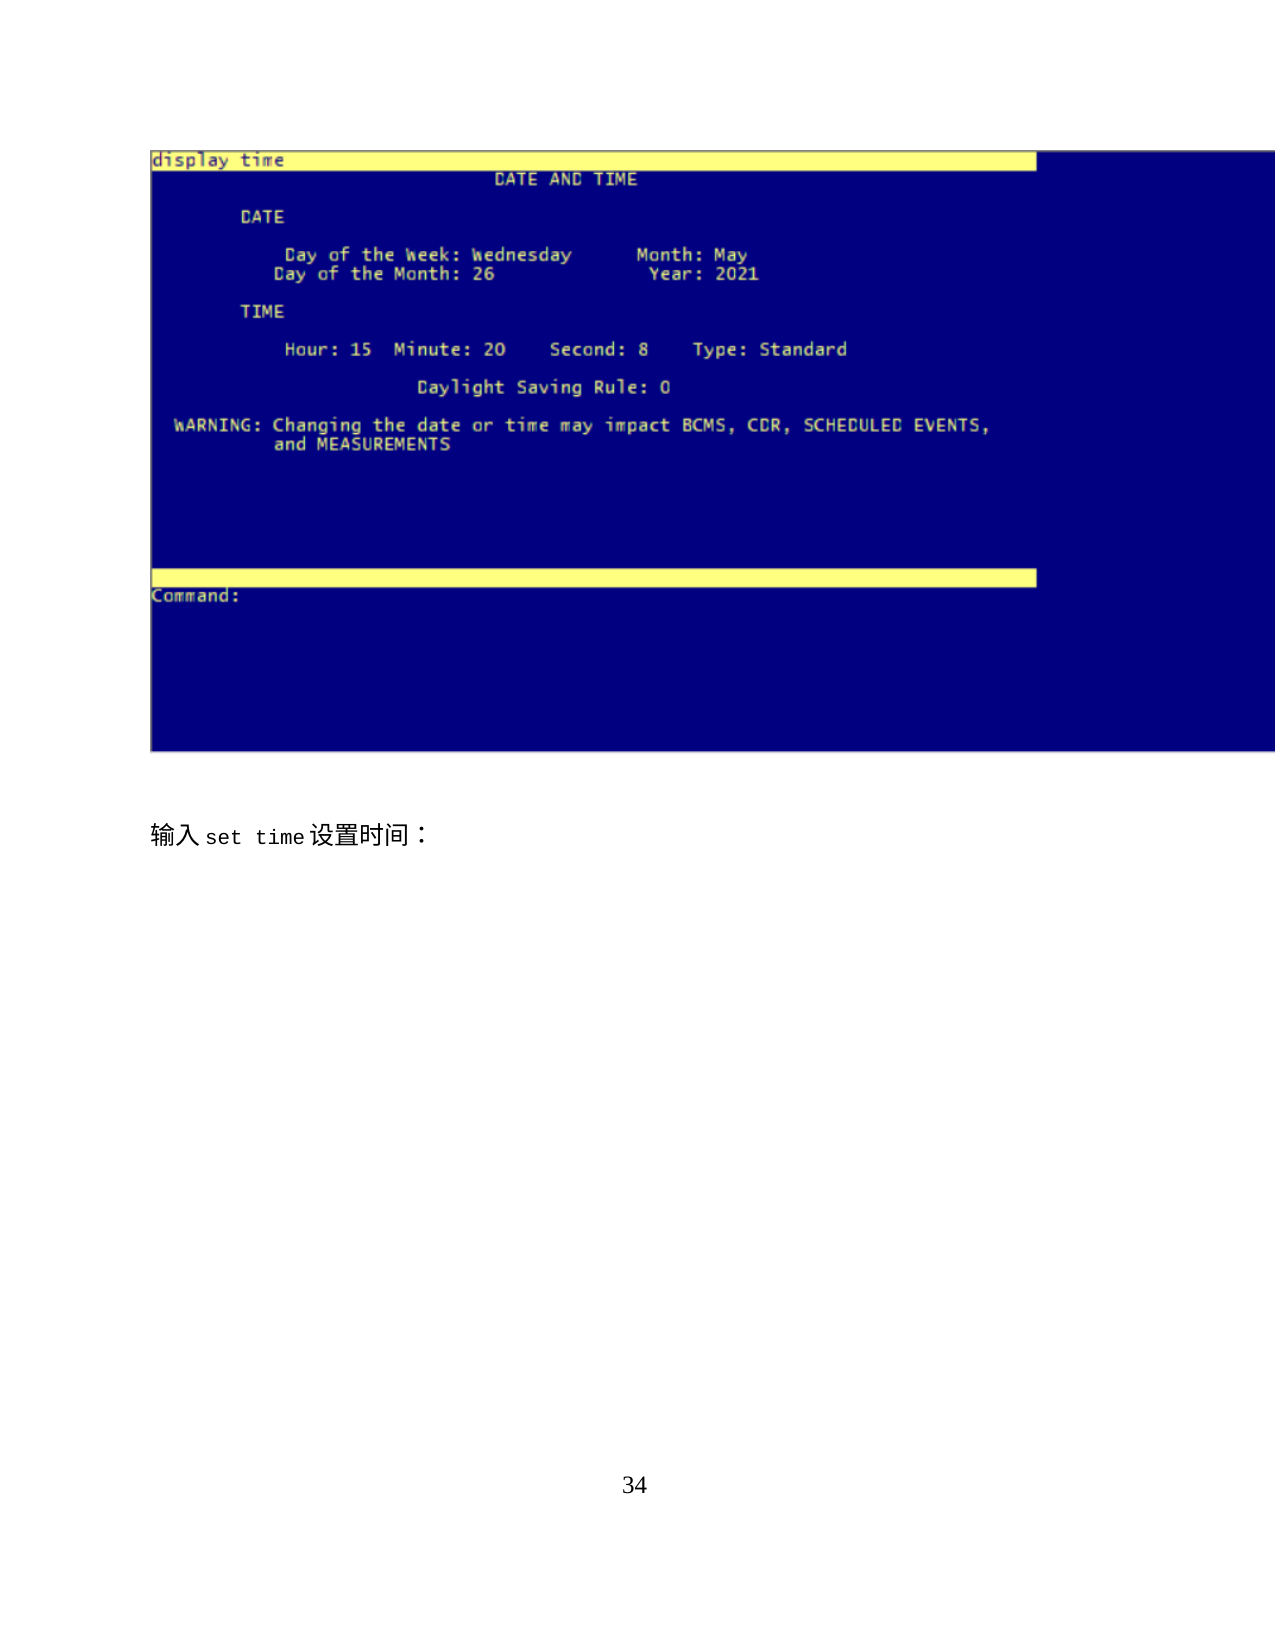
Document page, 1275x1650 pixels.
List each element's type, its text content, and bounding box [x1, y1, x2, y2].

picture [150, 150, 1275, 755]
text 输入set time设置时间： [150, 818, 1125, 852]
